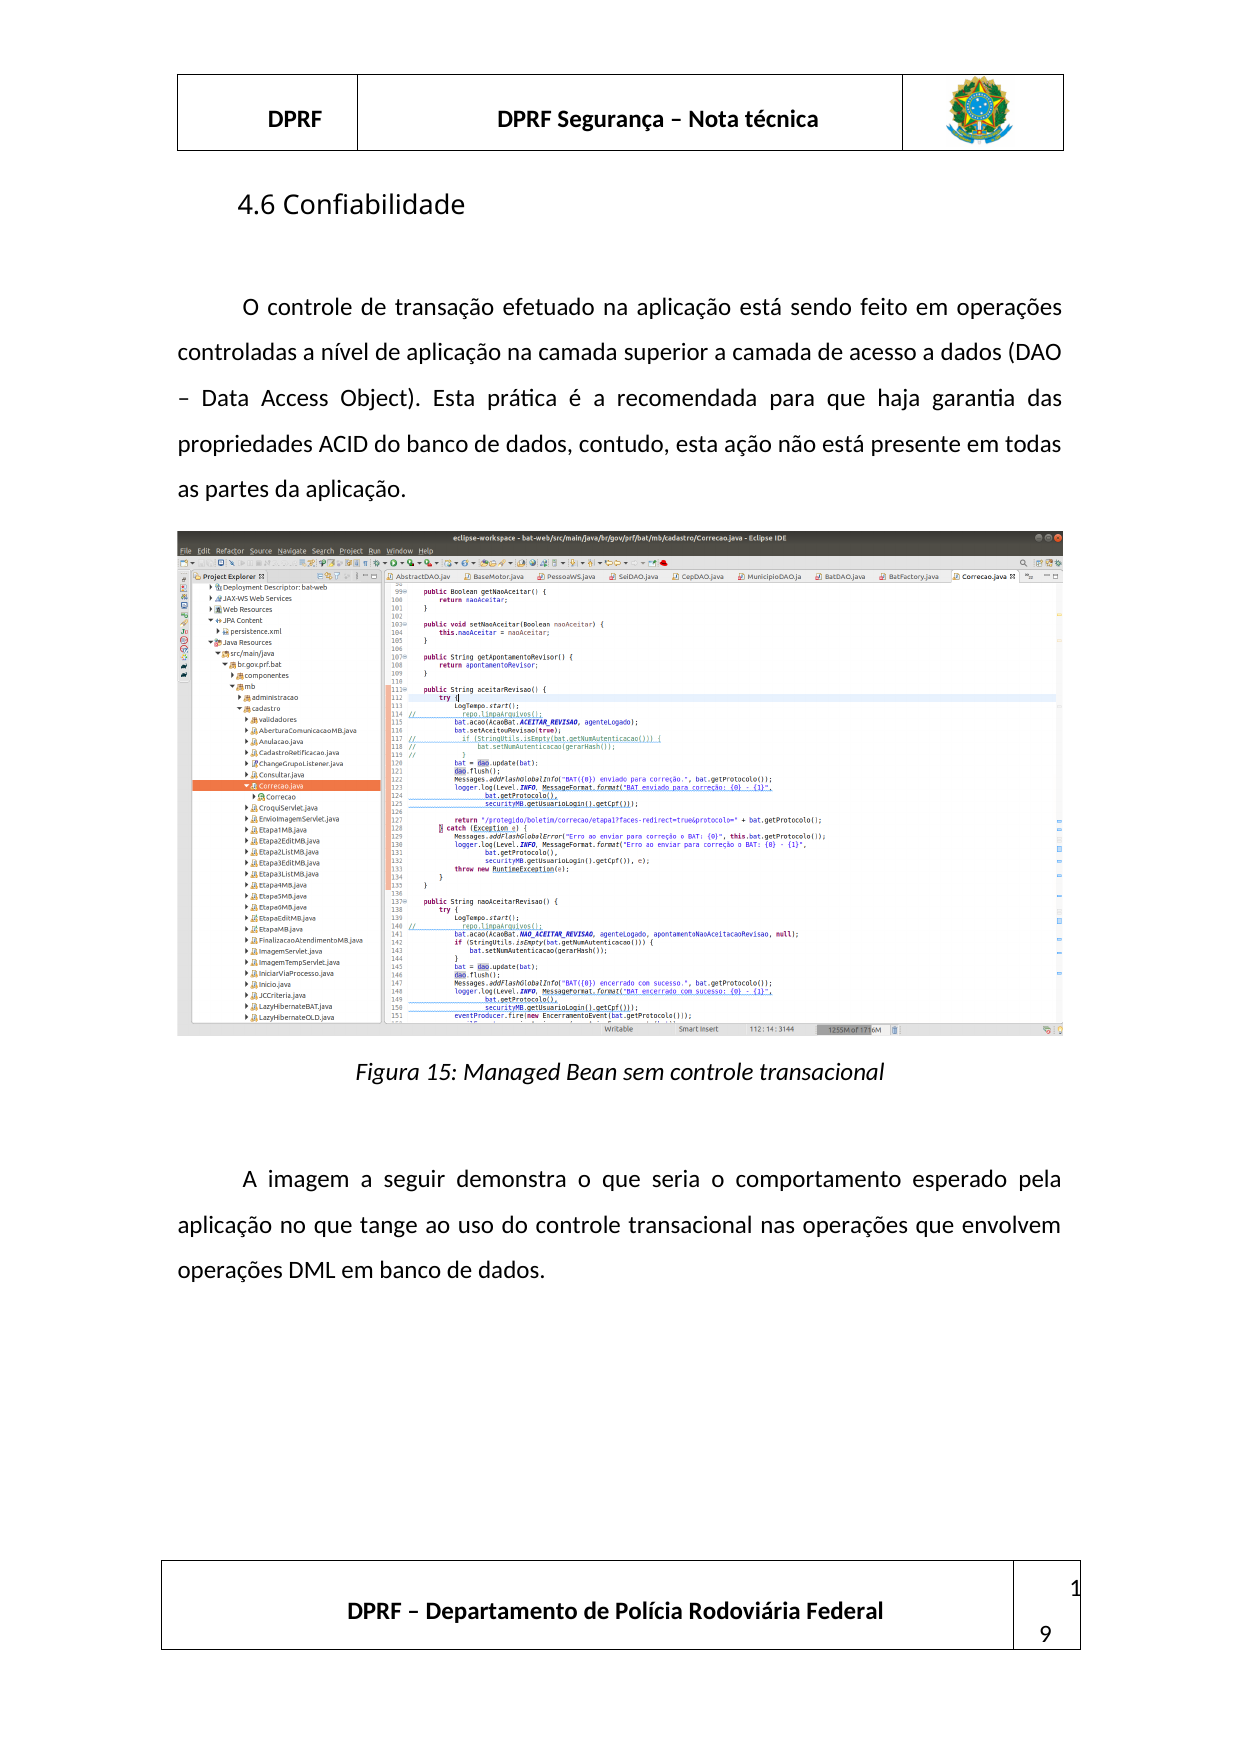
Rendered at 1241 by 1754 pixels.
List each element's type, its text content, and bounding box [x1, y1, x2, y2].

picture [944, 75, 1020, 149]
text O controle de transação efetuado na aplicação está sendo feito em operações controladas a nível de aplicação na camada superior a camada de acesso a dados (DAO – Data Access Object). Esta prática é a recomendada para que haja garantia das propriedades ACID do banco de dados, contudo, esta ação não está presente em todas as partes da aplicação. [177, 291, 1063, 336]
text Figura 15: Managed Bean sem controle transacional [177, 1036, 1063, 1087]
text O controle de transação efetuado na aplicação está sendo feito em operações controladas a nível de aplicação na camada superior a camada de acesso a dados (DAO – Data Access Object). Esta prática é a recomendada para que haja garantia das propriedades ACID do banco de dados, contudo, esta ação não está presente em todas as partes da aplicação. [177, 413, 1063, 428]
picture [177, 531, 1063, 1036]
text O controle de transação efetuado na aplicação está sendo feito em operações controladas a nível de aplicação na camada superior a camada de acesso a dados (DAO – Data Access Object). Esta prática é a recomendada para que haja garantia das propriedades ACID do banco de dados, contudo, esta ação não está presente em todas as partes da aplicação. [177, 367, 1063, 382]
subtitle 4.6 Confiabilidade [466, 186, 1063, 223]
text A imagem a seguir demonstra o que seria o comportamento esperado pela aplicação no que tange ao uso do controle transacional nas operações que envolvem operações DML em banco de dados. [177, 1163, 1063, 1209]
text O controle de transação efetuado na aplicação está sendo feito em operações controladas a nível de aplicação na camada superior a camada de acesso a dados (DAO – Data Access Object). Esta prática é a recomendada para que haja garantia das propriedades ACID do banco de dados, contudo, esta ação não está presente em todas as partes da aplicação. [177, 458, 1063, 504]
subtitle 4.6 Confiabilidade [177, 186, 237, 223]
text A imagem a seguir demonstra o que seria o comportamento esperado pela aplicação no que tange ao uso do controle transacional nas operações que envolvem operações DML em banco de dados. [177, 1239, 1063, 1285]
